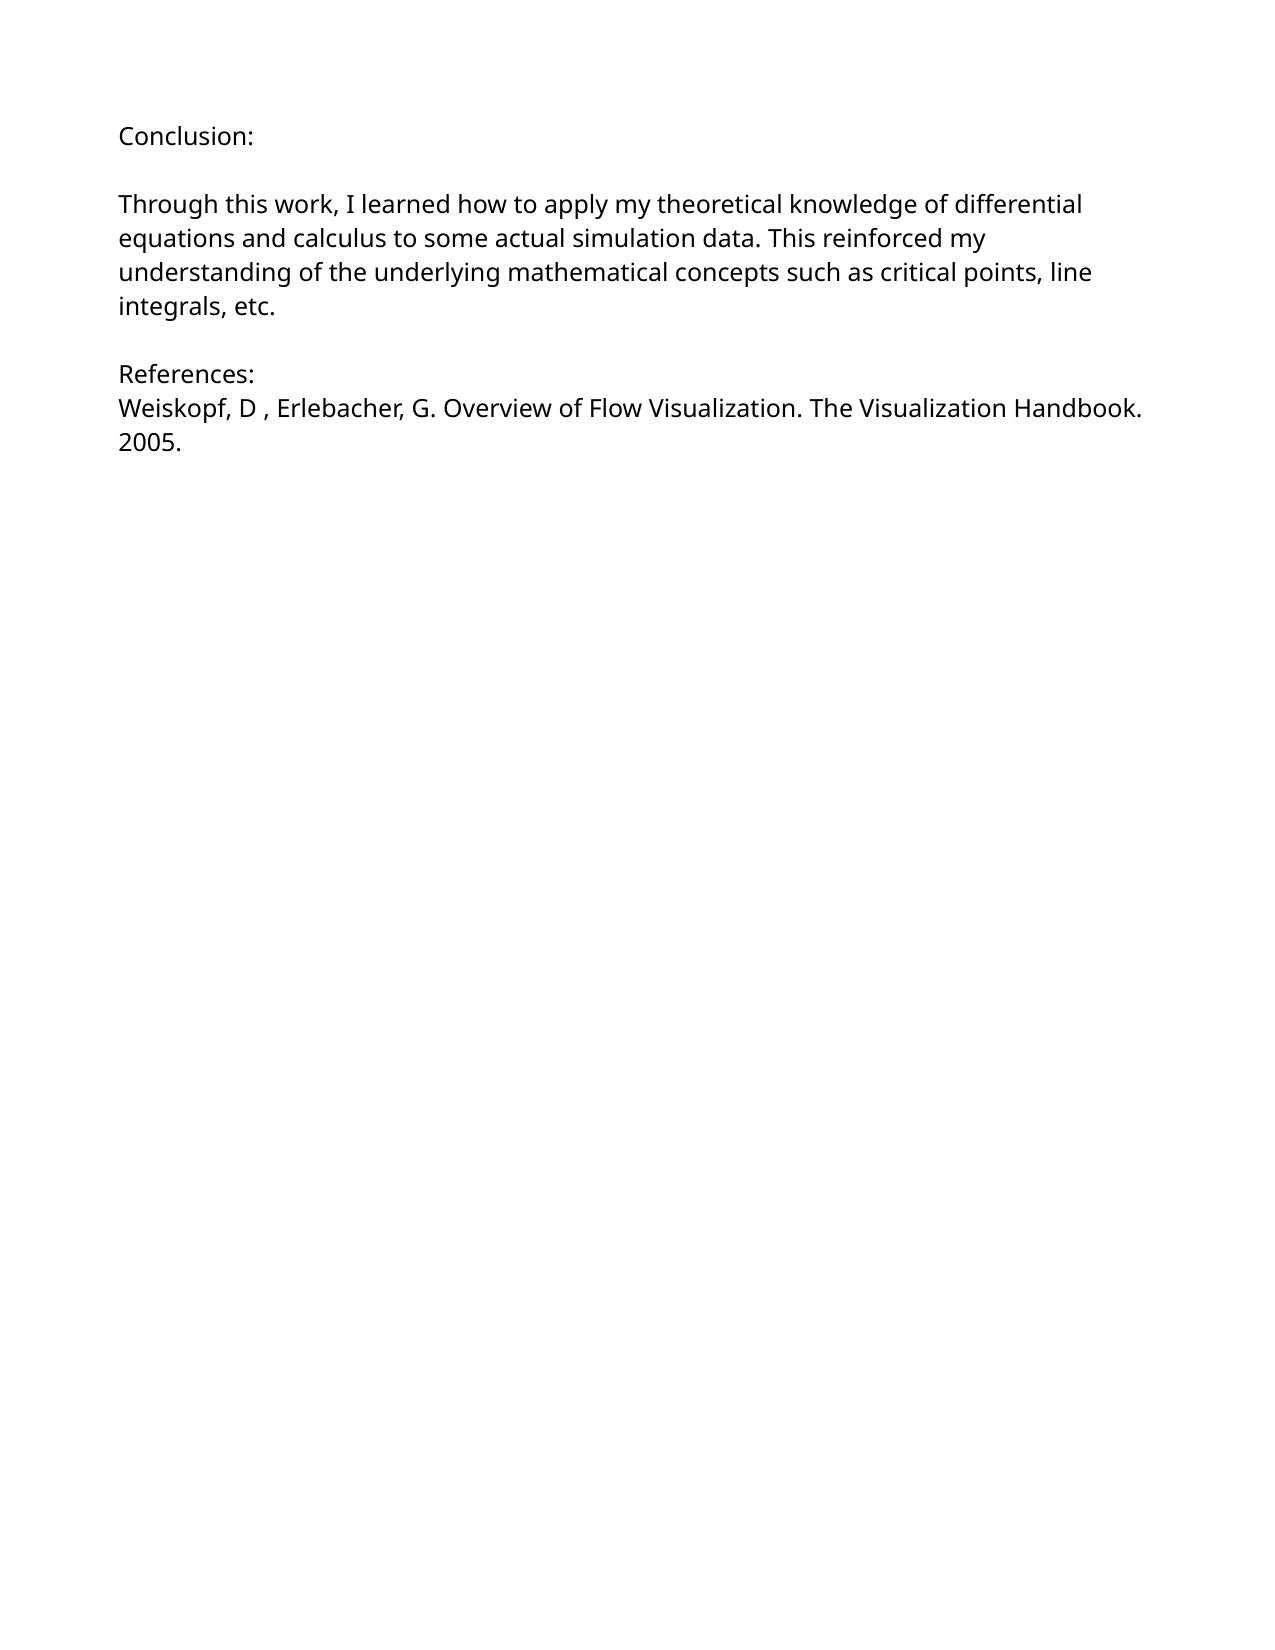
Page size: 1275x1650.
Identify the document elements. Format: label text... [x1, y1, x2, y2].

text Weiskopf, D , Erlebacher, G. Overview of Flow Visualization. The Visualization Handbook. 2005. [118, 391, 1157, 459]
text Through this work, I learned how to apply my theoretical knowledge of differential equations and calculus to some actual simulation data. This reinforced my understanding of the underlying mathematical concepts such as critical points, line integrals, etc. [118, 186, 1157, 322]
text Conclusion: [118, 118, 1157, 152]
text References: [118, 357, 1157, 391]
